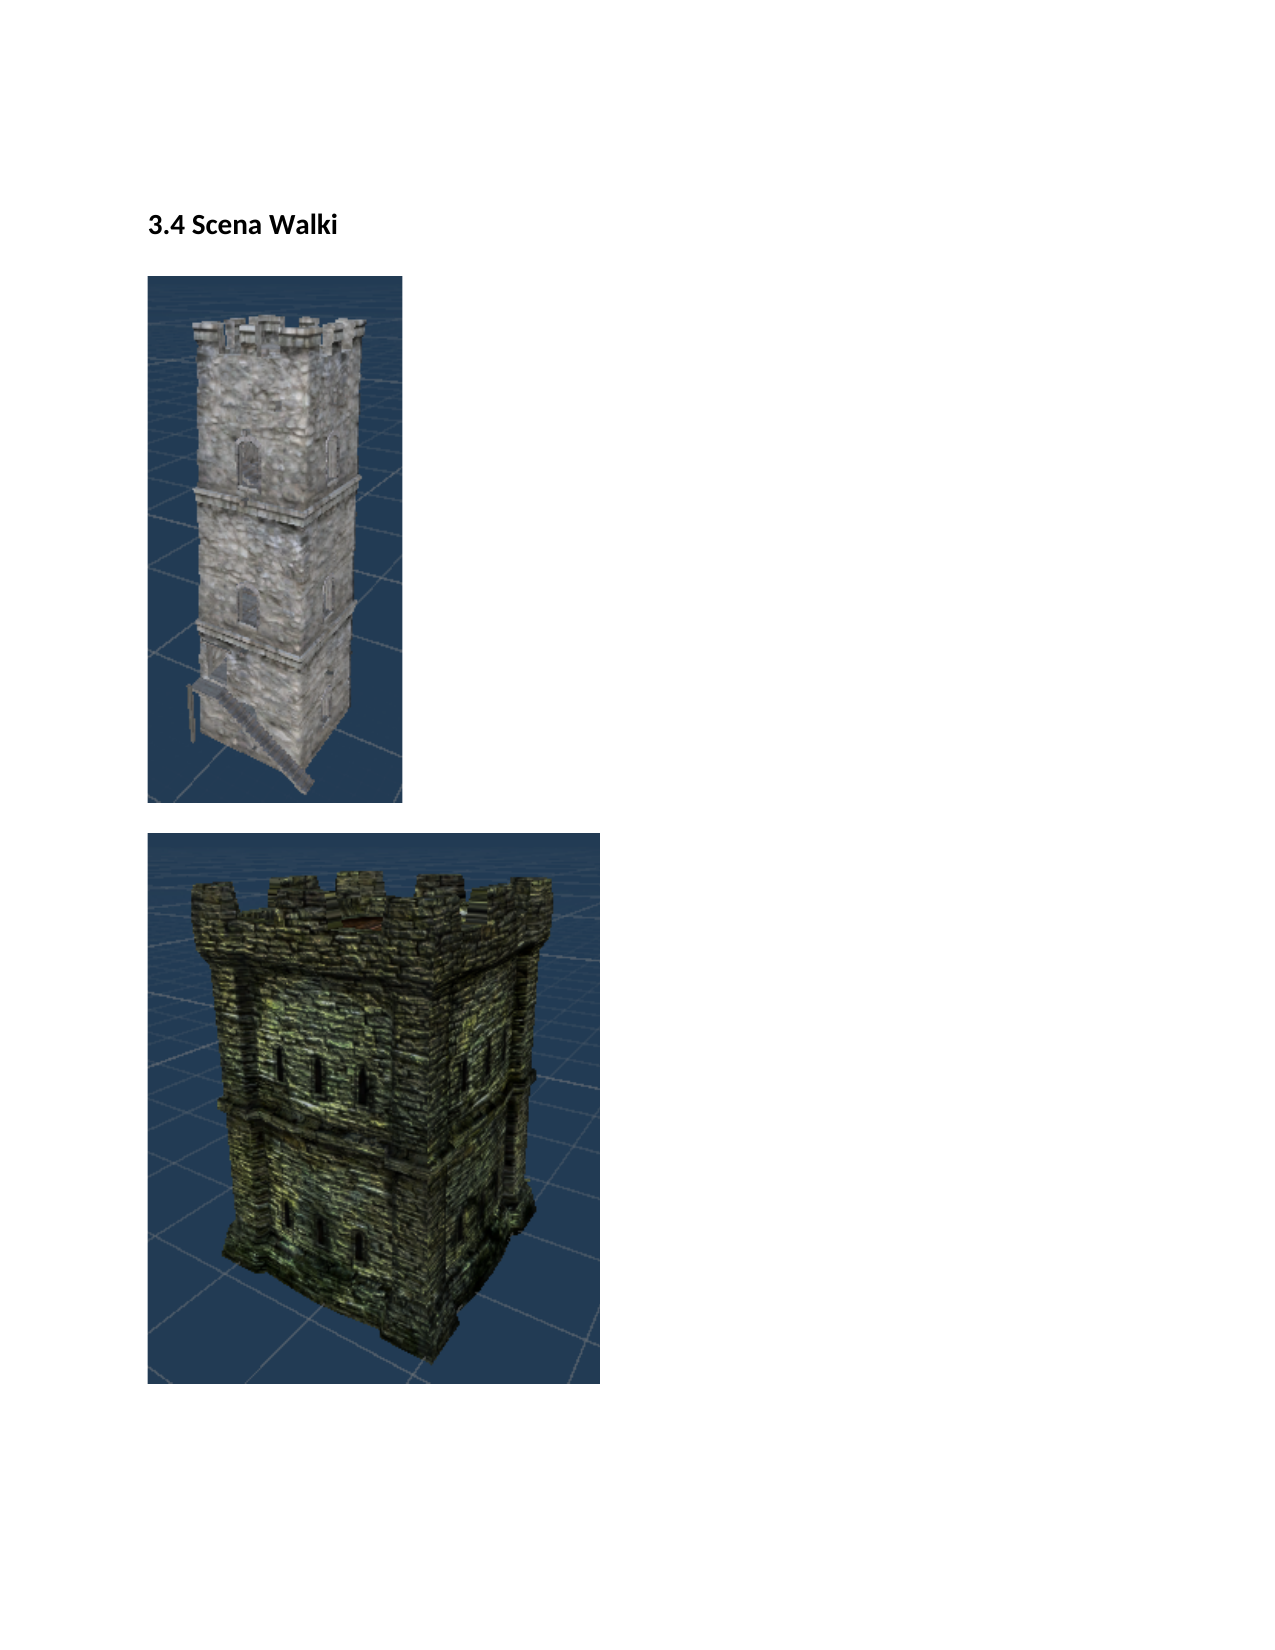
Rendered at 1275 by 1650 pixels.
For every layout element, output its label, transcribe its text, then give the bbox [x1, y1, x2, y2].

text 3.4 Scena Walki [148, 206, 1127, 242]
